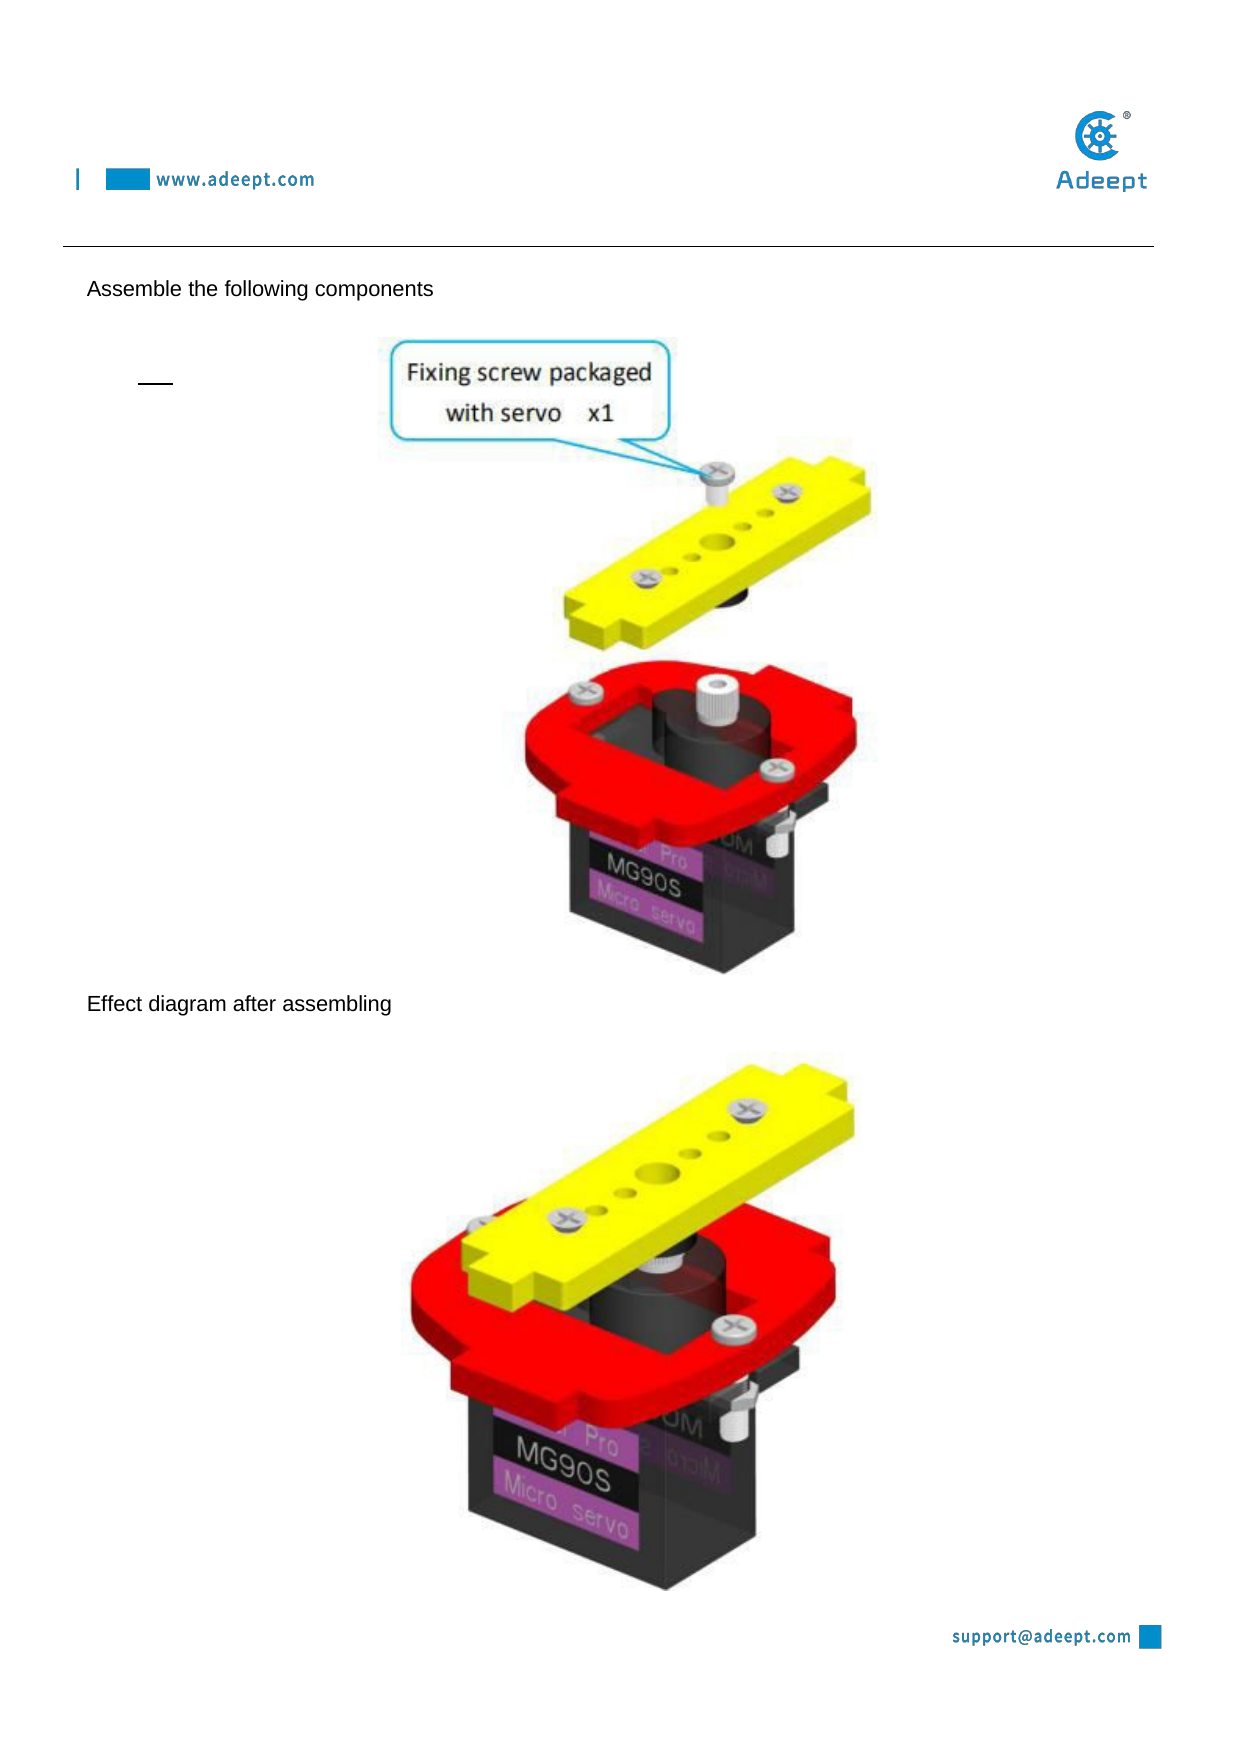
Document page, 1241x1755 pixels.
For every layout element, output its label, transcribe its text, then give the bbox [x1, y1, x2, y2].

text Effect diagram after assembling [87, 991, 1178, 1016]
picture [1056, 111, 1147, 192]
picture [377, 337, 887, 986]
picture [400, 1029, 862, 1591]
text Assemble the following components [87, 276, 1178, 301]
picture [75, 167, 343, 191]
picture [947, 1625, 1139, 1649]
